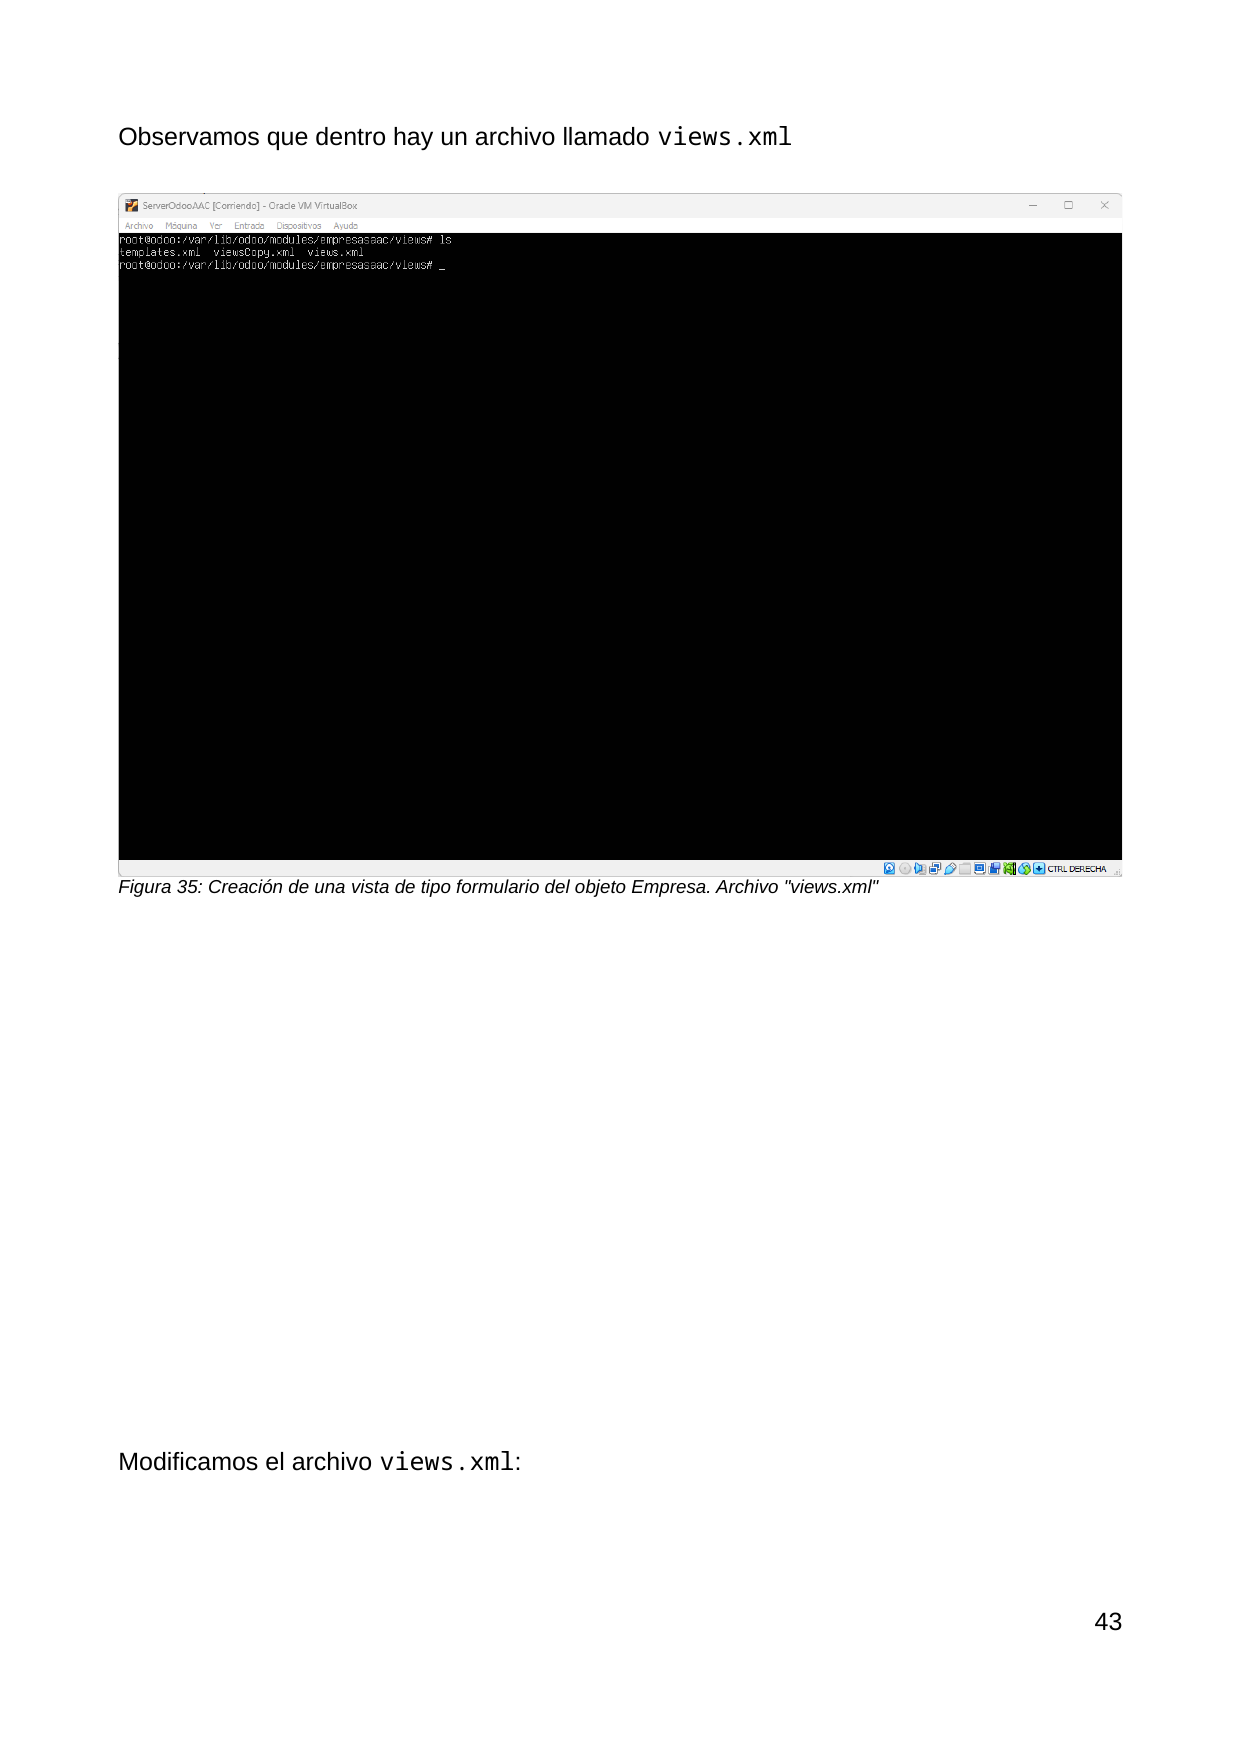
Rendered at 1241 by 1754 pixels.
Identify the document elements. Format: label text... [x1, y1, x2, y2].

text Observamos que dentro hay un archivo llamado views.xml [118, 118, 1122, 152]
text Modificamos el archivo views.xml: [118, 1444, 1122, 1478]
text Figura 35: Creación de una vista de tipo formulario del objeto Empresa. Archivo "views.xml" [118, 877, 1122, 898]
picture [118, 193, 1123, 877]
